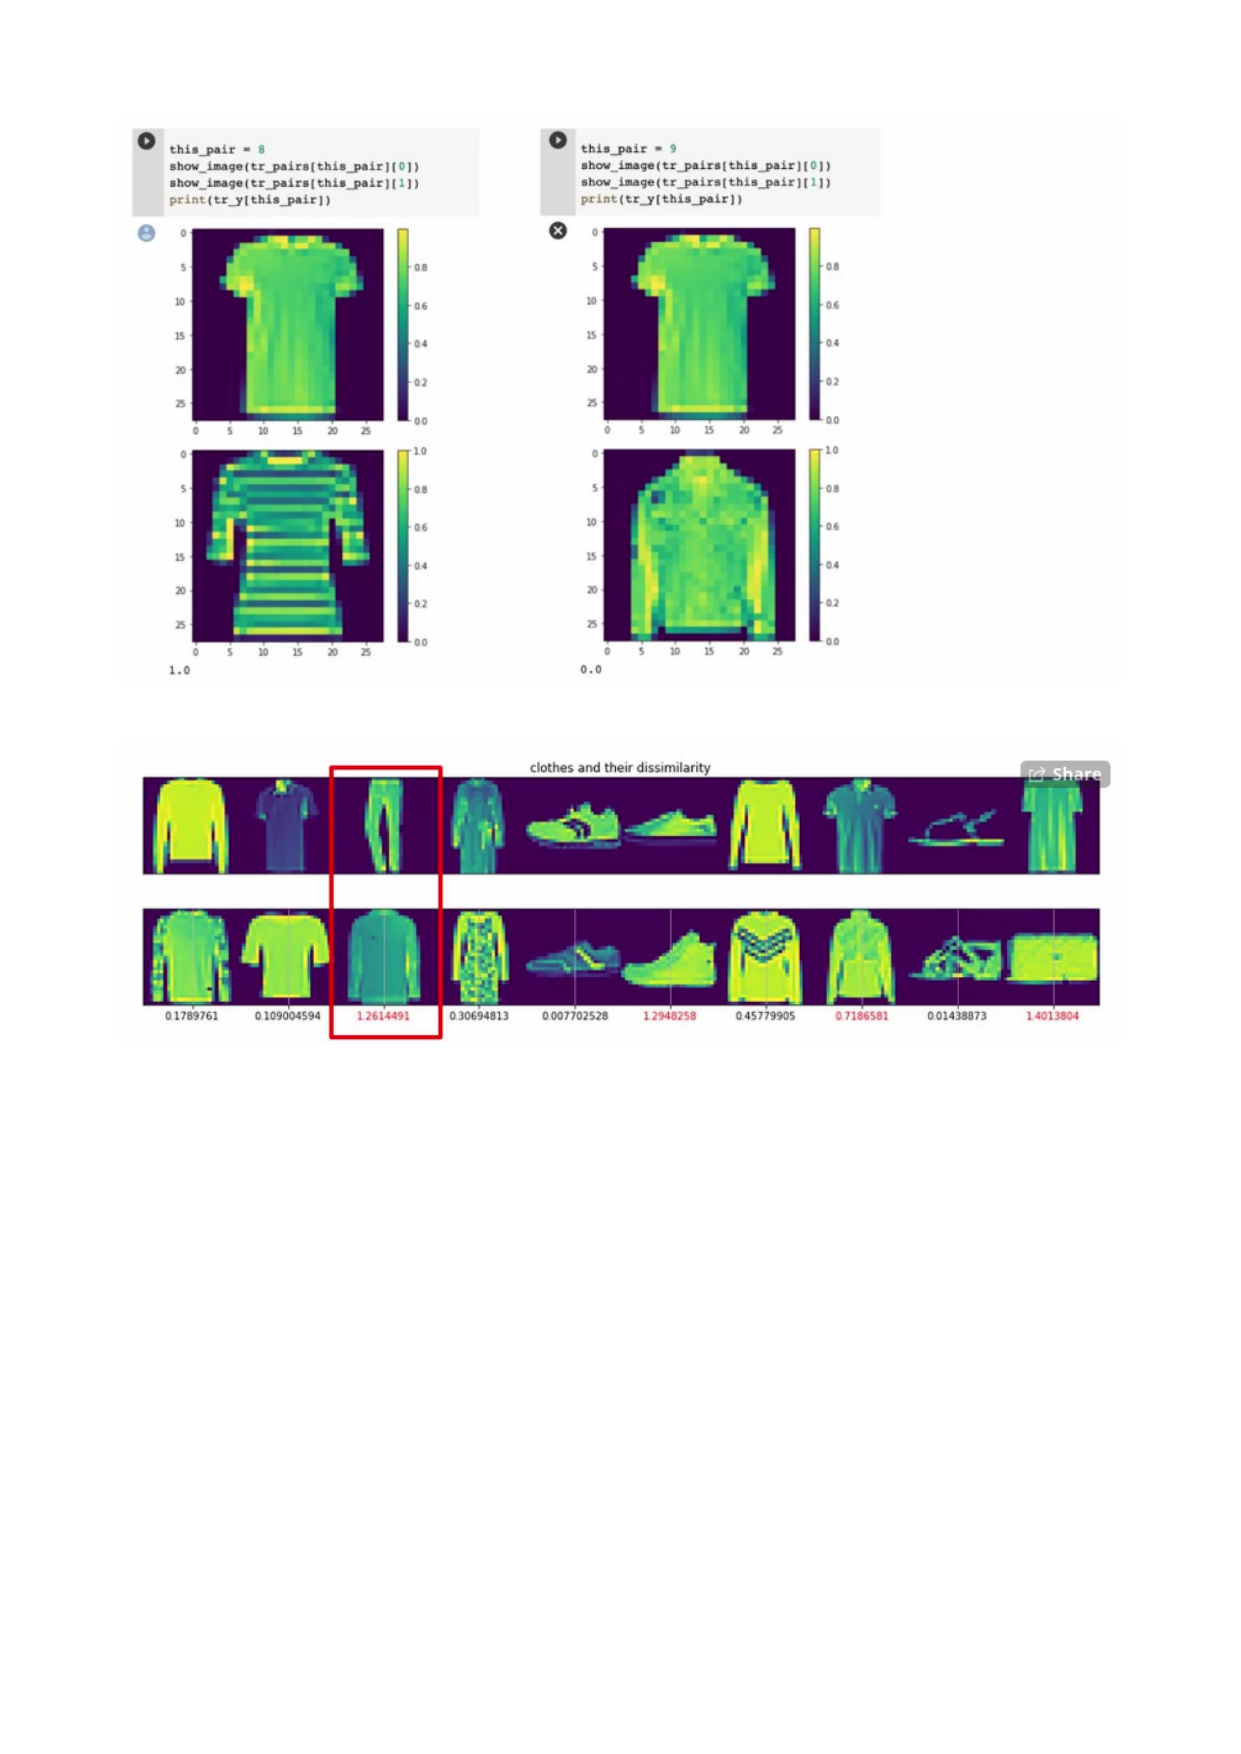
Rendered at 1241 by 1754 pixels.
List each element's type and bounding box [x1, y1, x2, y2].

picture [118, 118, 1123, 684]
picture [118, 741, 1123, 1044]
